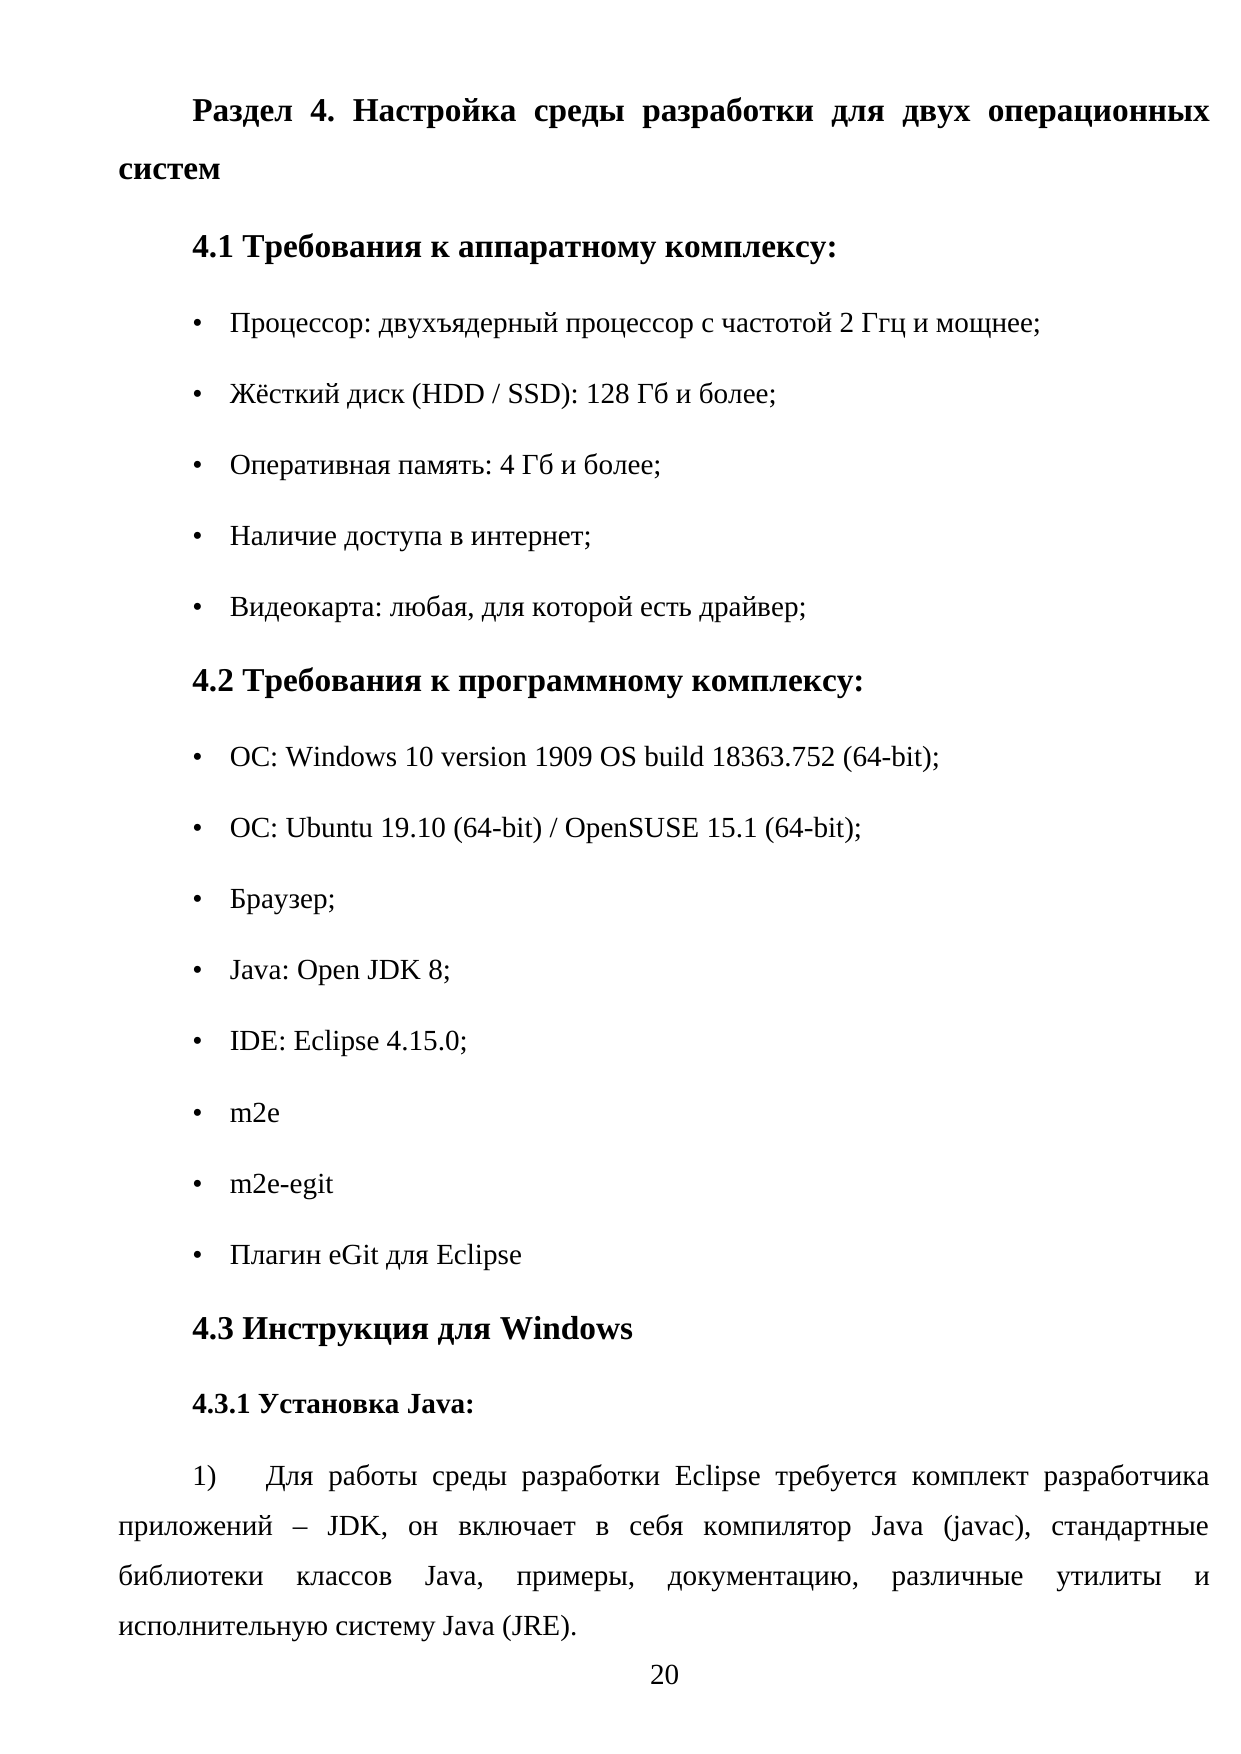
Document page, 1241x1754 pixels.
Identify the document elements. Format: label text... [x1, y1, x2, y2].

list IDE: Eclipse 4.15.0; [192, 1023, 1211, 1057]
subtitle 4.1 Требования к аппаратному комплексу: [118, 227, 1211, 265]
subtitle 4.3.1 Установка Java: [118, 1386, 1211, 1420]
list Процессор: двухъядерный процессор с частотой 2 Ггц и мощнее; [192, 305, 1211, 338]
list Видеокарта: любая, для которой есть драйвер; [192, 589, 1211, 623]
list ОС: Windows 10 version 1909 OS build 18363.752 (64-bit); [192, 739, 1211, 772]
list Жёсткий диск (HDD / SSD): 128 Гб и более; [192, 376, 1211, 409]
list Оперативная память: 4 Гб и более; [192, 447, 1211, 481]
list ОС: Ubuntu 19.10 (64-bit) / OpenSUSE 15.1 (64-bit); [192, 810, 1211, 844]
list m2e-egit [192, 1166, 1211, 1199]
list Наличие доступа в интернет; [192, 518, 1211, 552]
subtitle 4.2 Требования к программному комплексу: [118, 661, 1211, 699]
list Java: Open JDK 8; [192, 952, 1211, 986]
list Для работы среды разработки Eclipse требуется комплект разработчика приложений – JDK, он включает в себя компилятор Java (javac), стандартные библиотеки классов Java, примеры, документацию, различные утилиты и исполнительную систему Java (JRE). [118, 1458, 1211, 1642]
subtitle Раздел 4. Настройка среды разработки для двух операционных систем [118, 91, 1211, 187]
list m2e [192, 1095, 1211, 1128]
list Плагин eGit для Eclipse [192, 1237, 1211, 1271]
list Браузер; [192, 881, 1211, 915]
subtitle 4.3 Инструкция для Windows [118, 1308, 1211, 1346]
